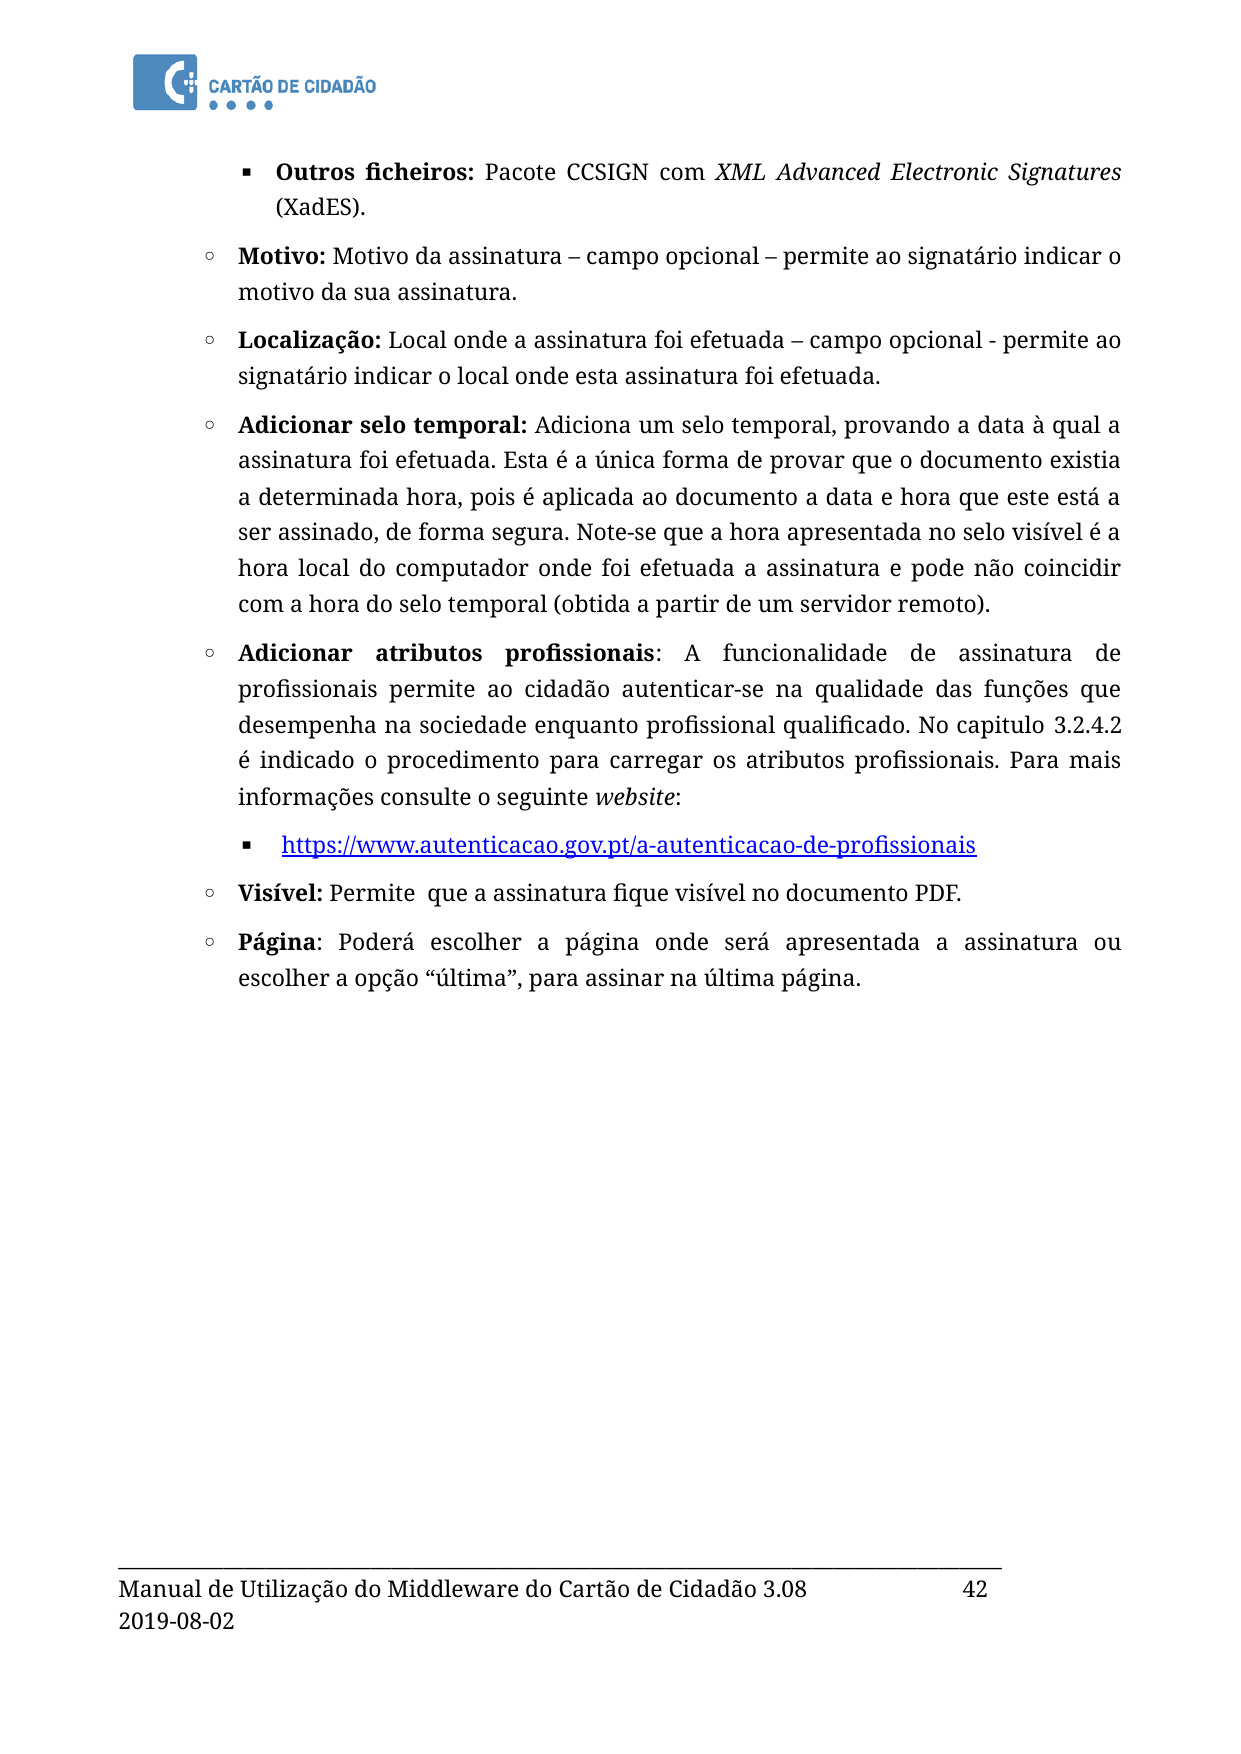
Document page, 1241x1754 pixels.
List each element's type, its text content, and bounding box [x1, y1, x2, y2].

list https://www.autenticacao.gov.pt/a-autenticacao-de-profissionais [238, 829, 1122, 860]
list Outros ficheiros: Pacote CCSIGN com XML Advanced Electronic Signatures (XadES). [238, 155, 1122, 223]
picture [130, 47, 423, 118]
list Adicionar selo temporal: Adiciona um selo temporal, provando a data à qual a assinatura foi efetuada. Esta é a única forma de provar que o documento existia a determinada hora, pois é aplicada ao documento a data e hora que este está a ser assinado, de forma segura. Note-se que a hora apresentada no selo visível é a hora local do computador onde foi efetuada a assinatura e pode não coincidir com a hora do selo temporal (obtida a partir de um servidor remoto). [200, 408, 1122, 619]
list Visível: Permite que a assinatura fique visível no documento PDF. [200, 877, 1122, 908]
list Localização: Local onde a assinatura foi efetuada – campo opcional - permite ao signatário indicar o local onde esta assinatura foi efetuada. [200, 324, 1122, 391]
list Adicionar atributos profissionais: A funcionalidade de assinatura de profissionais permite ao cidadão autenticar-se na qualidade das funções que desempenha na sociedade enquanto profissional qualificado. No capitulo 3.2.4.2 é indicado o procedimento para carregar os atributos profissionais. Para mais informações consulte o seguinte website: [200, 637, 1122, 812]
list Página: Poderá escolher a página onde será apresentada a assinatura ou escolher a opção “última”, para assinar na última página. [200, 926, 1122, 993]
list Motivo: Motivo da assinatura – campo opcional – permite ao signatário indicar o motivo da sua assinatura. [200, 240, 1122, 307]
